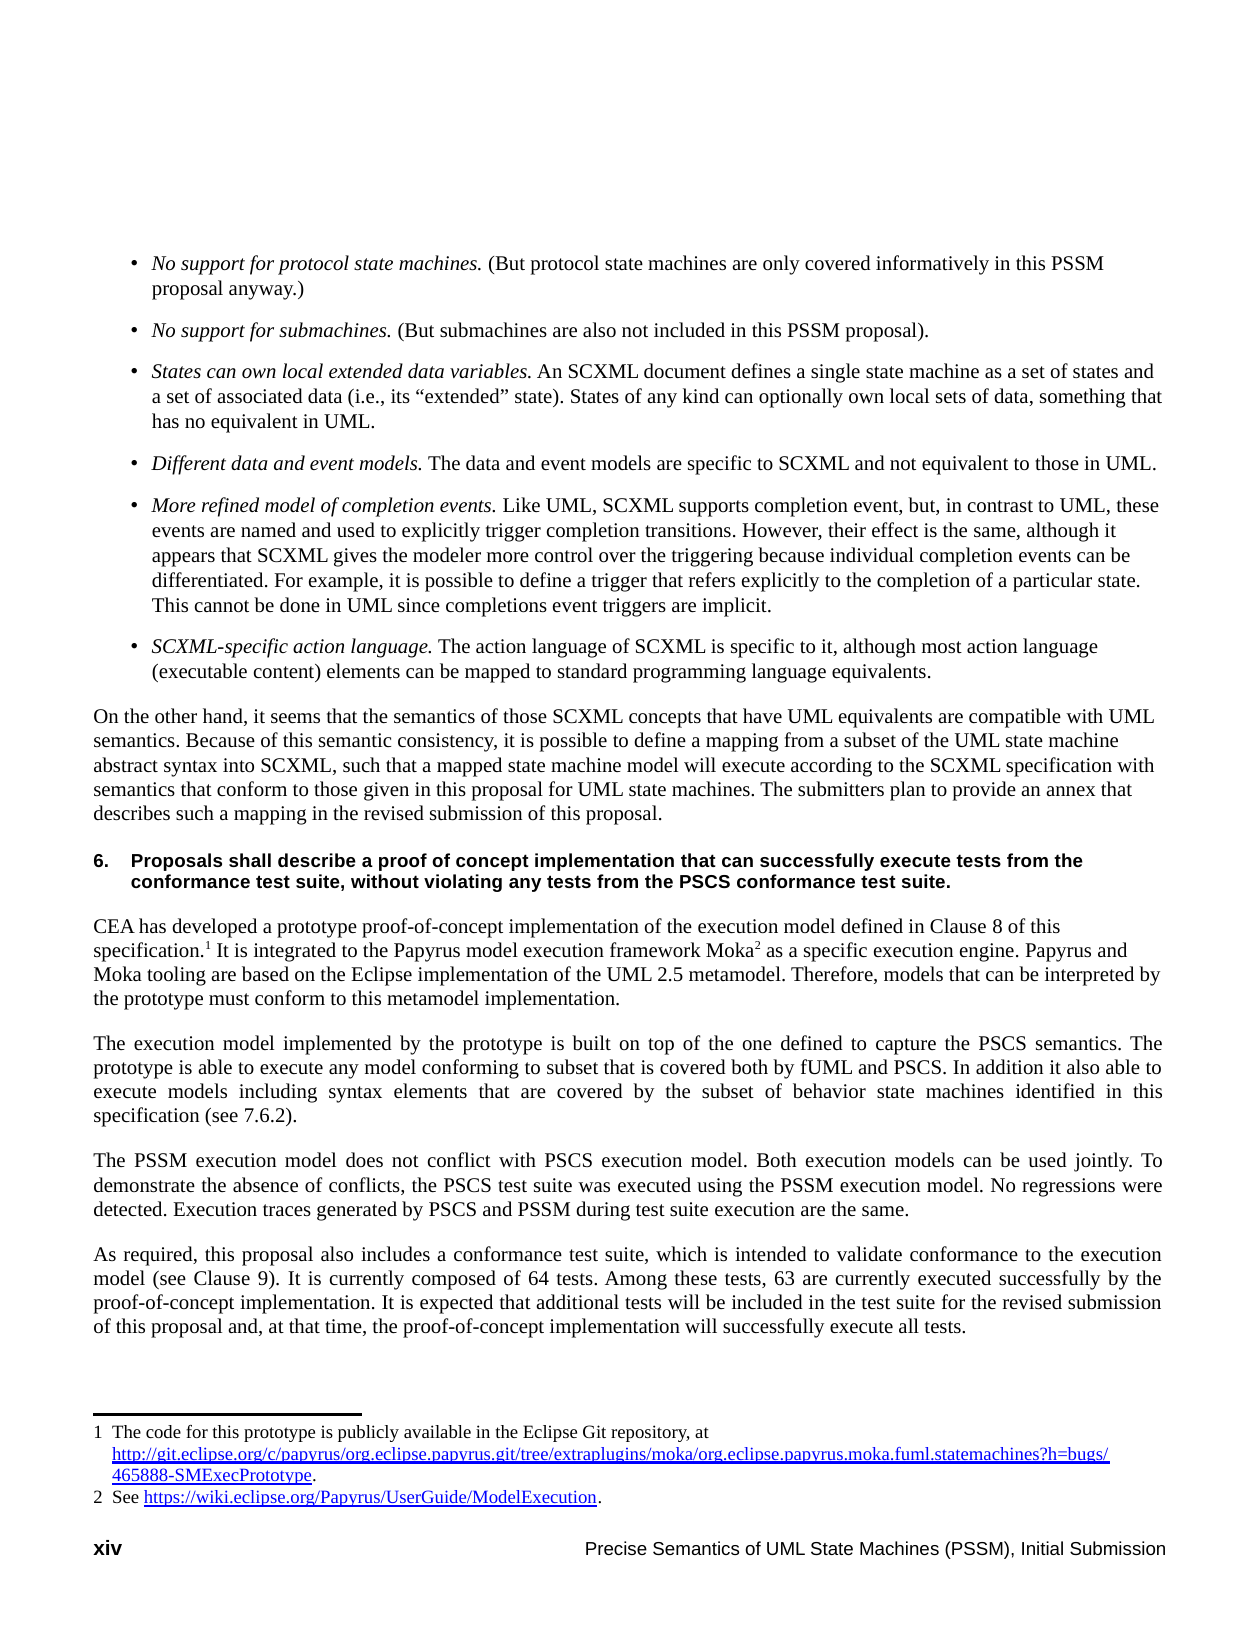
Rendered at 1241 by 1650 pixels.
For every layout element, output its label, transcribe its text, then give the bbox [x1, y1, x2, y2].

list More refined model of completion events. Like UML, SCXML supports completion event, but, in contrast to UML, these events are named and used to explicitly trigger completion transitions. However, their effect is the same, although it appears that SCXML gives the modeler more control over the triggering because individual completion events can be differentiated. For example, it is possible to define a trigger that refers explicitly to the completion of a particular state. This cannot be done in UML since completions event triggers are implicit. [131, 492, 1164, 617]
list No support for submachines. (But submachines are also not included in this PSSM proposal). [131, 317, 1164, 342]
text See https://wiki.eclipse.org/Papyrus/UserGuide/ModelExecution. [93, 1486, 1164, 1507]
text The execution model implemented by the prototype is built on top of the one defined to capture the PSCS semantics. The prototype is able to execute any model conforming to subset that is covered both by fUML and PSCS. In addition it also able to execute models including syntax elements that are covered by the subset of behavior state machines identified in this specification (see 7.6.2). [93, 1031, 1164, 1127]
text On the other hand, it seems that the semantics of those SCXML concepts that have UML equivalents are compatible with UML semantics. Because of this semantic consistency, it is possible to define a mapping from a subset of the UML state machine abstract syntax into SCXML, such that a mapped state machine model will execute according to the SCXML specification with semantics that conform to those given in this proposal for UML state machines. The submitters plan to provide an annex that describes such a mapping in the revised submission of this proposal. [93, 704, 1164, 825]
list States can own local extended data variables. An SCXML document defines a single state machine as a set of states and a set of associated data (i.e., its “extended” state). States of any kind can optionally own local sets of data, something that has no equivalent in UML. [131, 358, 1164, 433]
list Different data and event models. The data and event models are specific to SCXML and not equivalent to those in UML. [131, 450, 1164, 475]
text The PSSM execution model does not conflict with PSCS execution model. Both execution models can be used jointly. To demonstrate the absence of conflicts, the PSCS test suite was executed using the PSSM execution model. No regressions were detected. Execution traces generated by PSCS and PSSM during test suite execution are the same. [93, 1148, 1164, 1221]
text CEA has developed a prototype proof-of-concept implementation of the execution model defined in Clause 8 of this specification. It is integrated to the Papyrus model execution framework Moka as a specific execution engine. Papyrus and Moka tooling are based on the Eclipse implementation of the UML 2.5 metamodel. Therefore, models that can be interpreted by the prototype must conform to this metamodel implementation. [93, 914, 1164, 1010]
text The code for this prototype is publicly available in the Eclipse Git repository, at http://git.eclipse.org/c/papyrus/org.eclipse.papyrus.git/tree/extraplugins/moka/org.eclipse.papyrus.moka.fuml.statemachines?h=bugs/465888-SMExecPrototype. [93, 1421, 1164, 1486]
text As required, this proposal also includes a conformance test suite, which is intended to validate conformance to the execution model (see Clause 9). It is currently composed of 64 tests. Among these tests, 63 are currently executed successfully by the proof-of-concept implementation. It is expected that additional tests will be included in the test suite for the revised submission of this proposal and, at that time, the proof-of-concept implementation will successfully execute all tests. [93, 1242, 1164, 1338]
list SCXML-specific action language. The action language of SCXML is specific to it, although most action language (executable content) elements can be mapped to standard programming language equivalents. [131, 633, 1164, 683]
subtitle Proposals shall describe a proof of concept implementation that can successfully execute tests from the conformance test suite, without violating any tests from the PSCS conformance test suite. [93, 850, 1164, 893]
list No support for protocol state machines. (But protocol state machines are only covered informatively in this PSSM proposal anyway.) [131, 250, 1164, 300]
